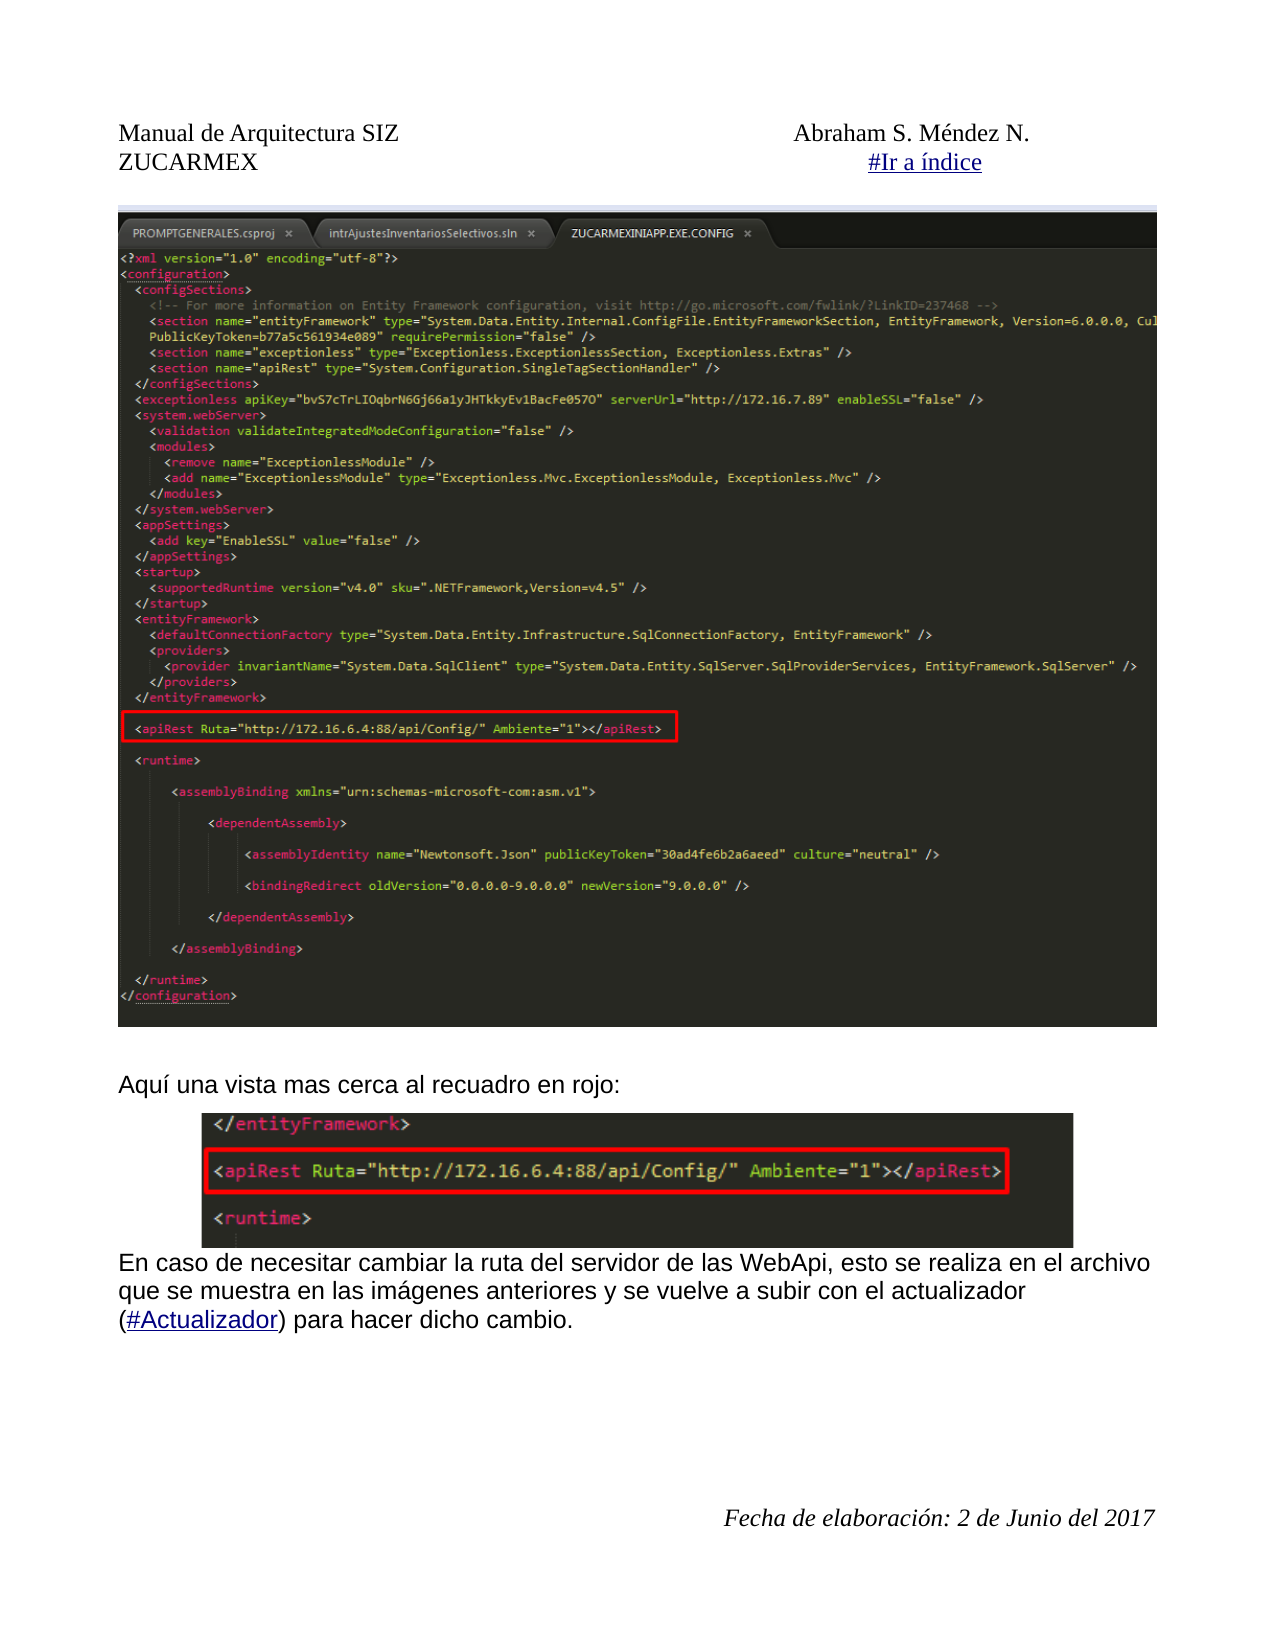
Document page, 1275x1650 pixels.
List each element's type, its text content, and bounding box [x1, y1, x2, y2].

picture [118, 205, 1157, 1027]
text En caso de necesitar cambiar la ruta del servidor de las WebApi, esto se realiza en el archivo que se muestra en las imágenes anteriores y se vuelve a subir con el actualizador (#Actualizador) para hacer dicho cambio. [118, 1113, 1157, 1334]
text Aquí una vista mas cerca al recuadro en rojo: [118, 1070, 1157, 1098]
picture [201, 1113, 1074, 1248]
